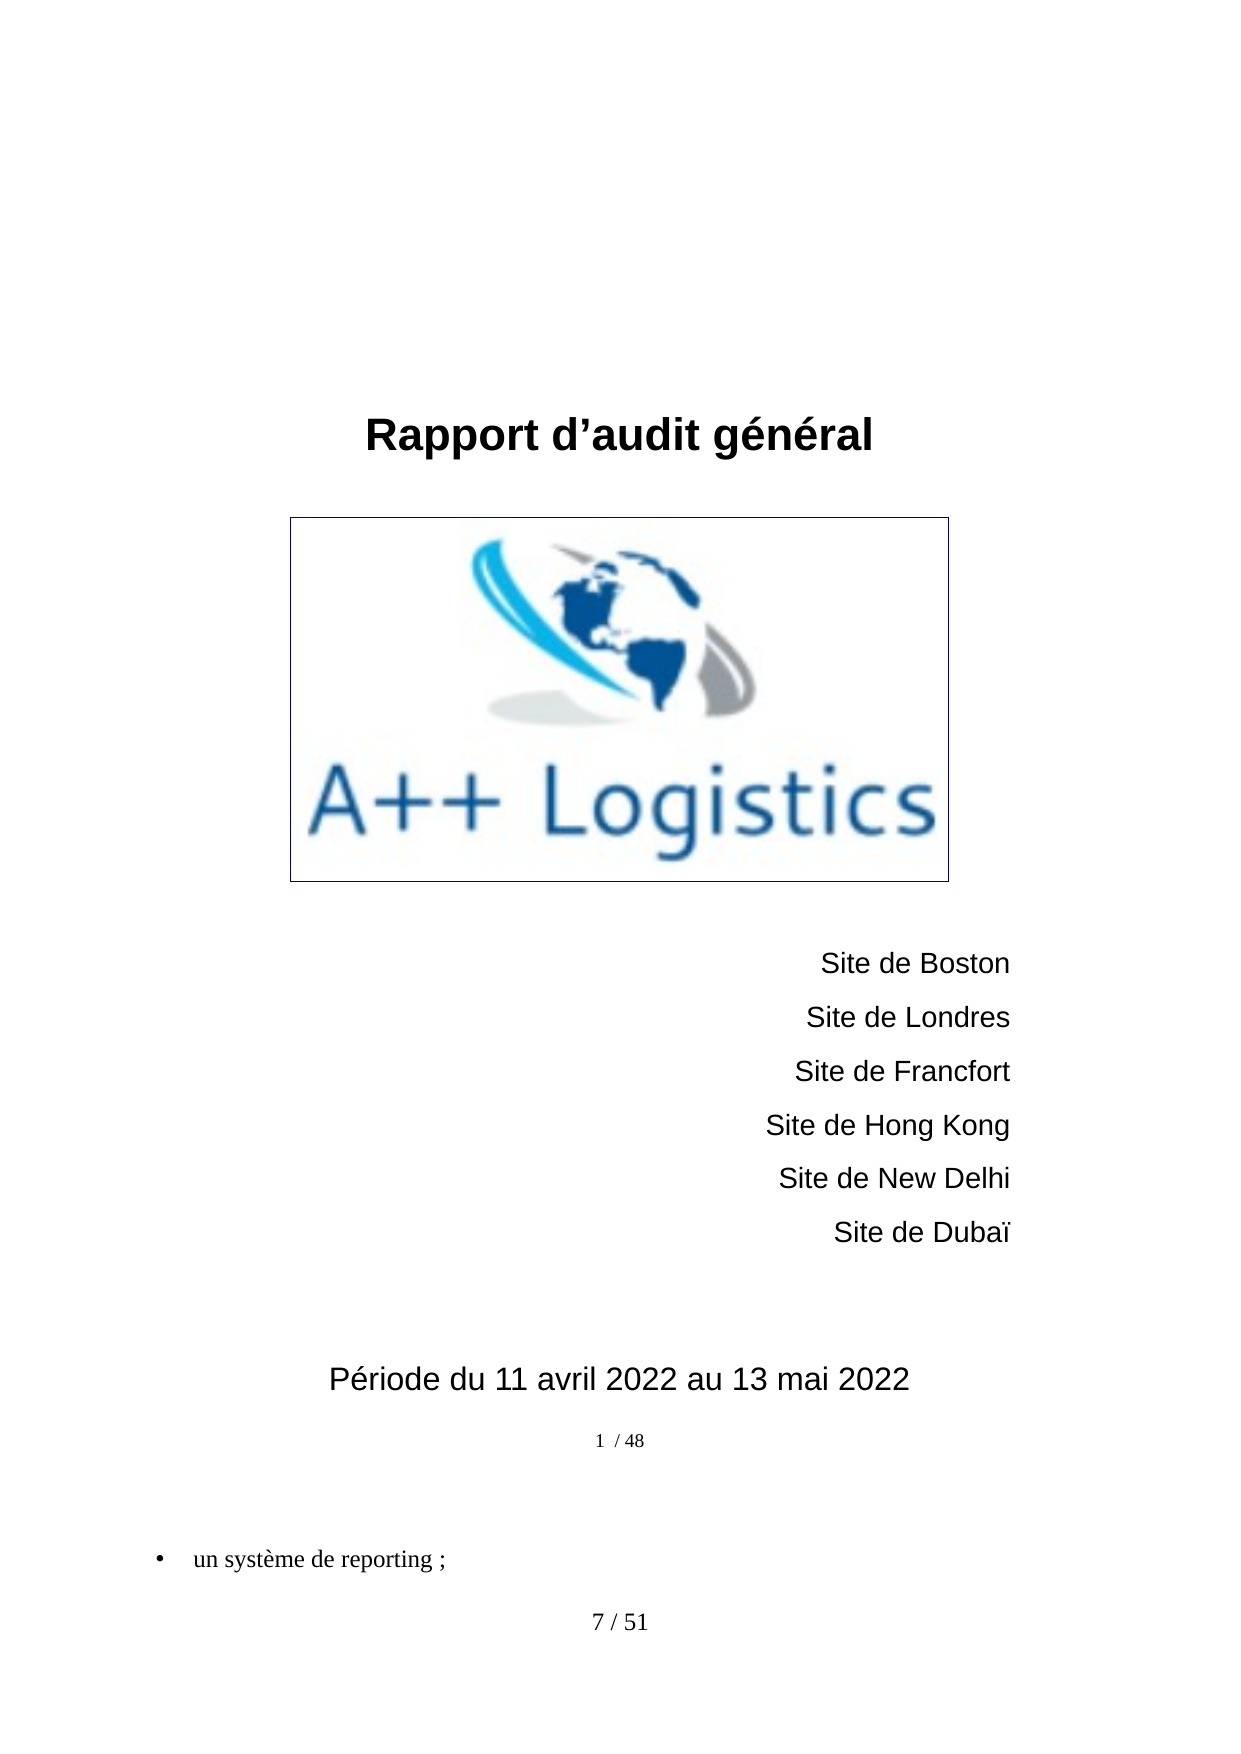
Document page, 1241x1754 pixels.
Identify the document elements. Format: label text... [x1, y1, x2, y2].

list un système de reporting ; [156, 176, 1122, 1572]
